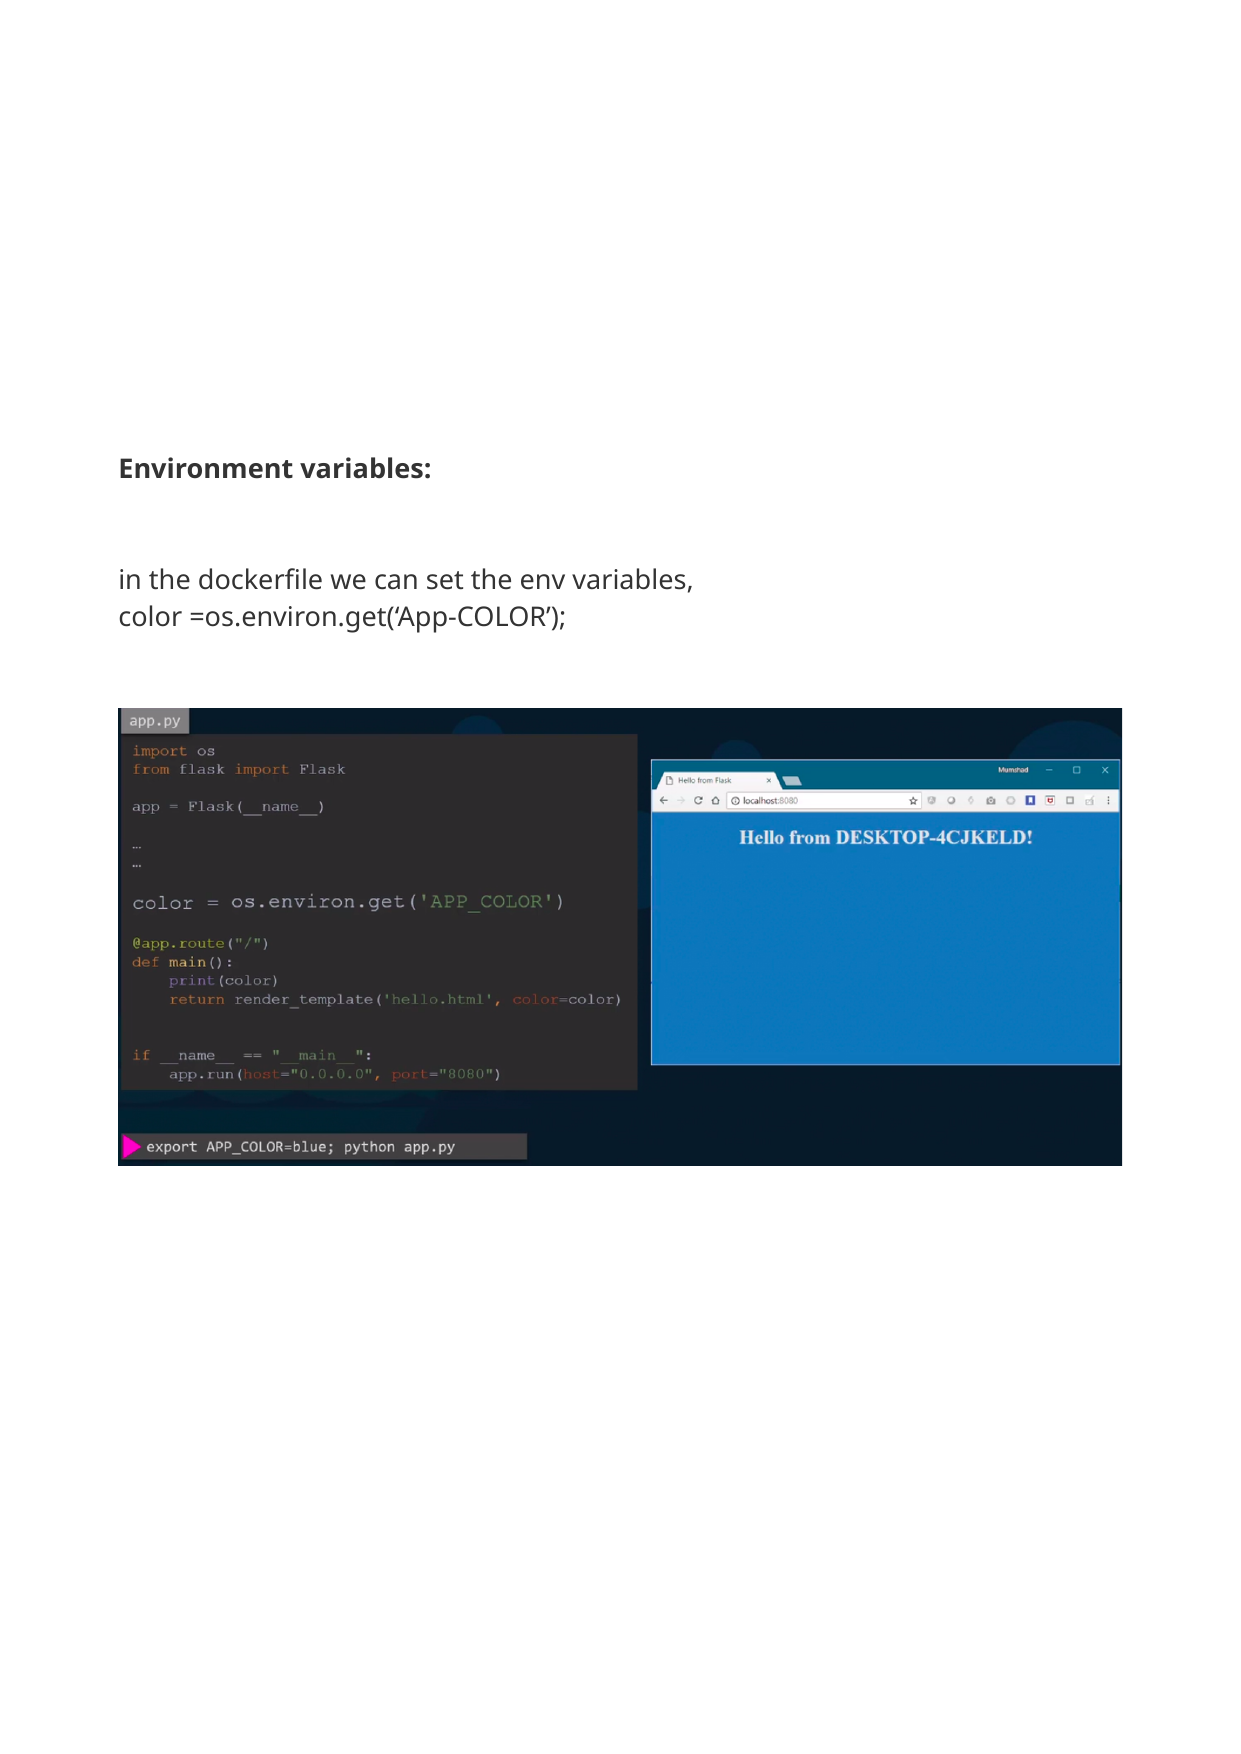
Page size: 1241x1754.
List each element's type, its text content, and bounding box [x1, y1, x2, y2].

text Environment variables: [118, 450, 1122, 487]
text in the dockerfile we can set the env variables, [118, 561, 1122, 597]
text color =os.environ.get(‘App-COLOR’); [118, 597, 1122, 634]
